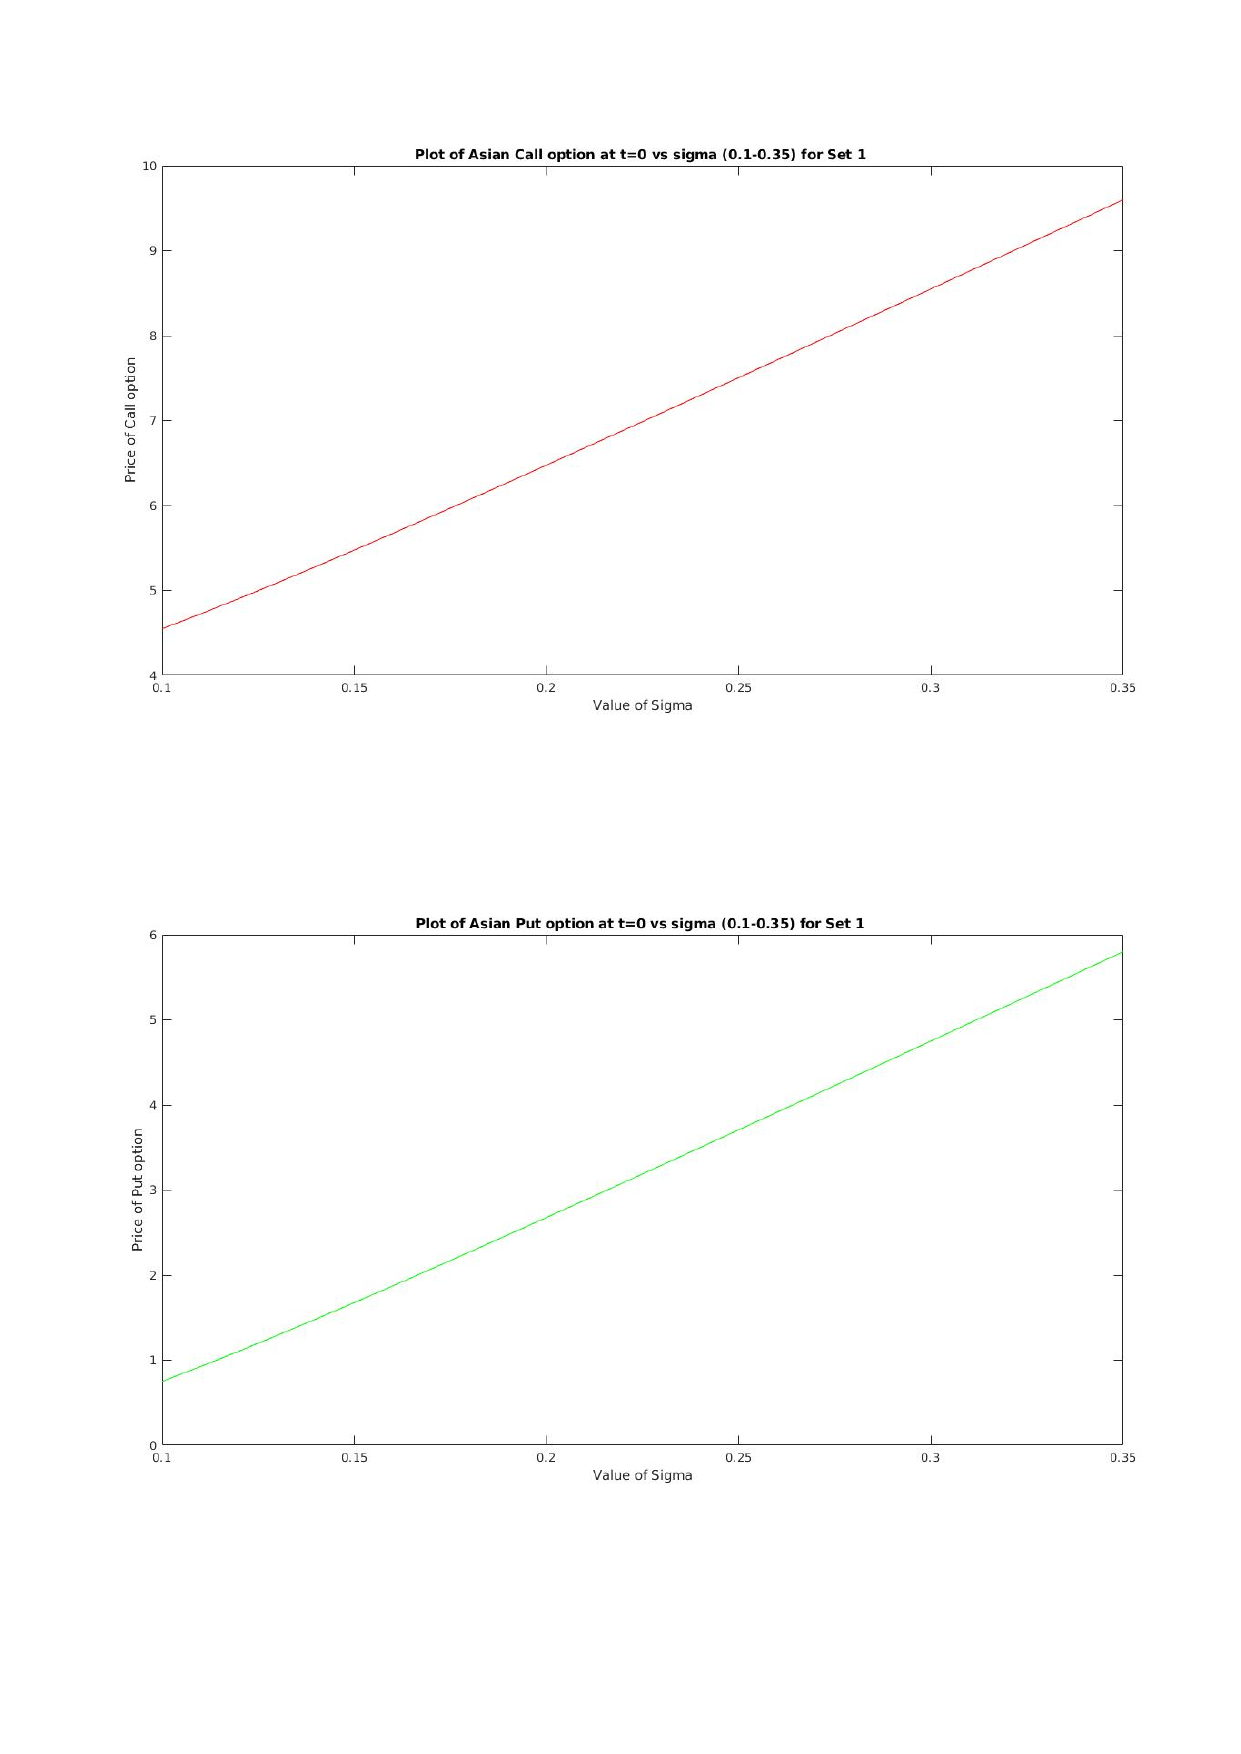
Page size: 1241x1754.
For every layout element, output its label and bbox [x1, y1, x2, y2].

picture [0, 887, 1241, 1514]
picture [0, 118, 1241, 744]
